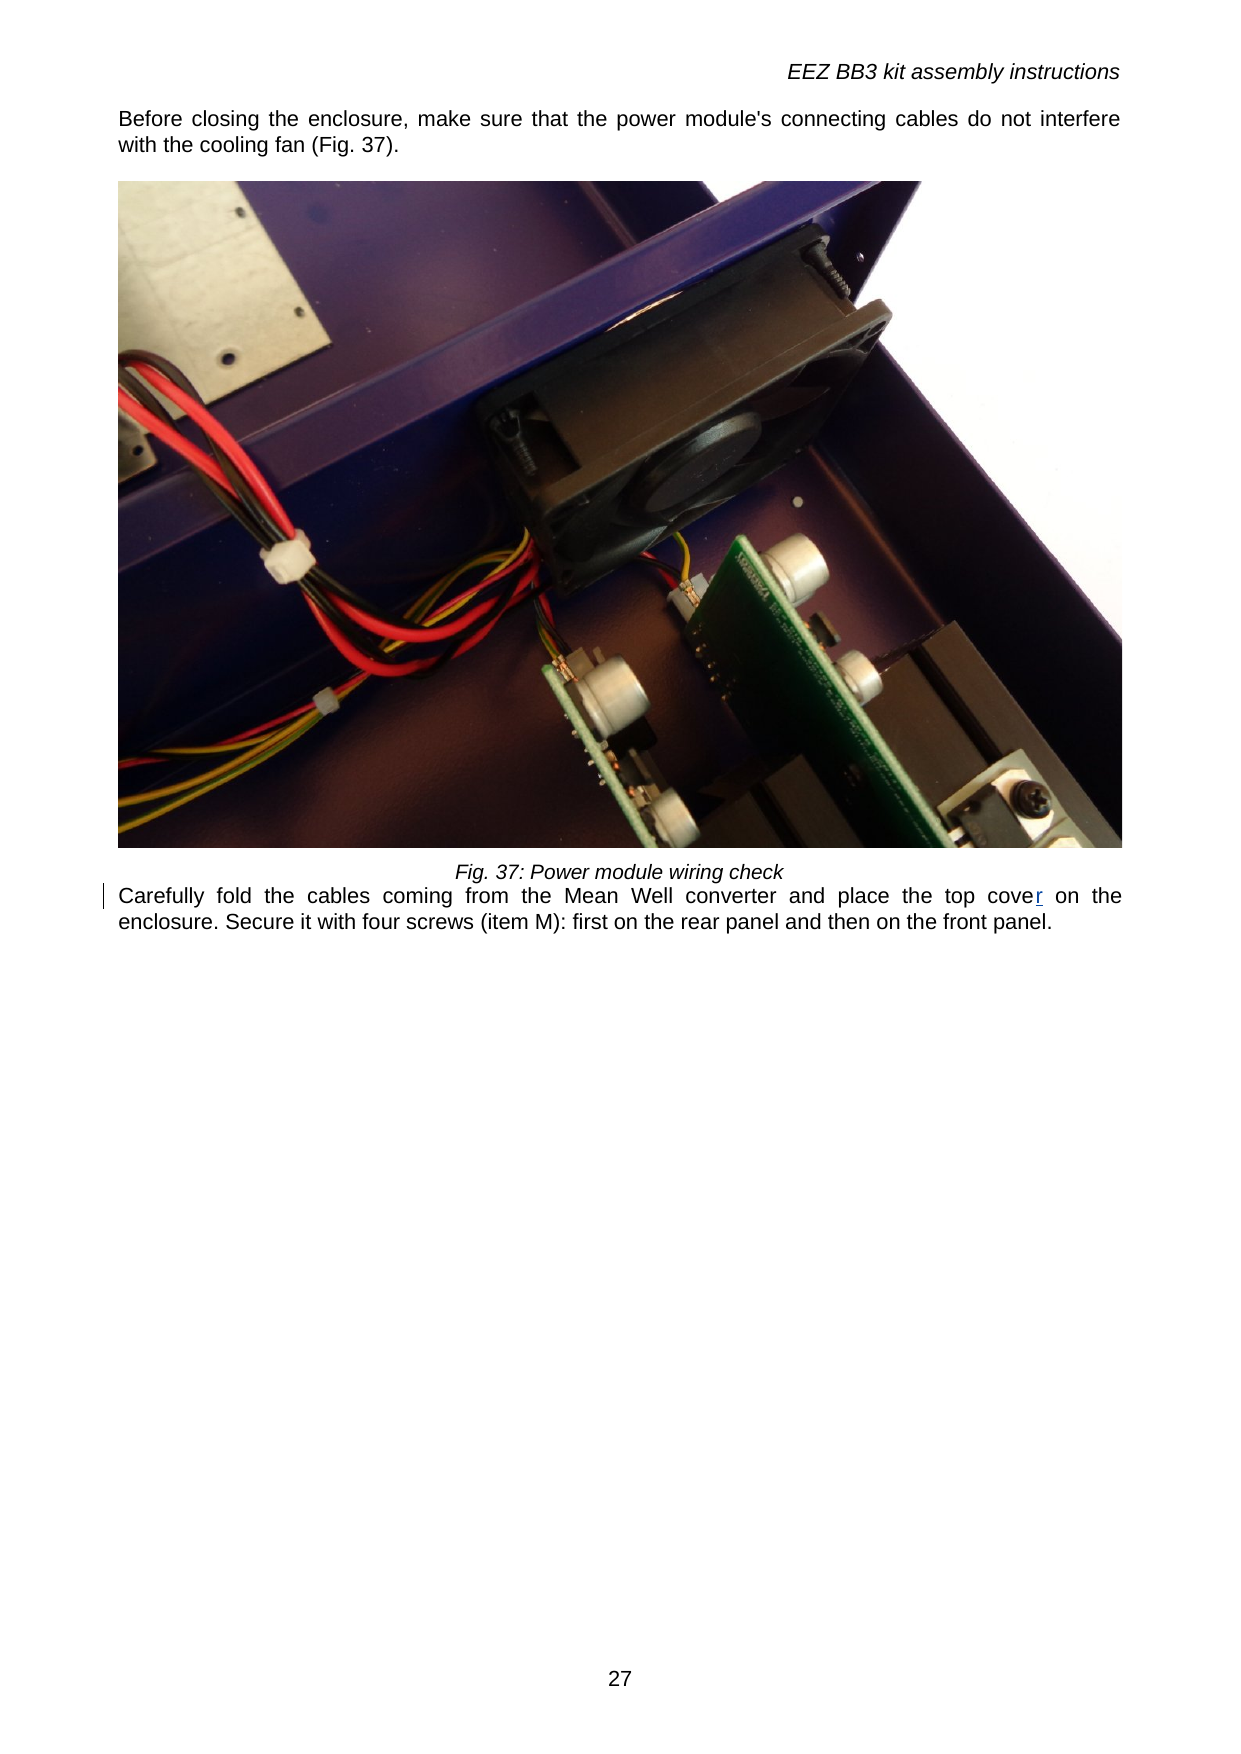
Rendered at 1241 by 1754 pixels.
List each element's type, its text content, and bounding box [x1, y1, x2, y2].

text Fig. 37: Power module wiring check [118, 848, 1122, 883]
picture [118, 181, 1123, 848]
text Before closing the enclosure, make sure that the power module's connecting cables do not interfere with the cooling fan (Fig. 37). [118, 106, 1122, 157]
text Carefully fold the cables coming from the Mean Well converter and place the top cover on the enclosure. Secure it with four screws (item M): first on the rear panel and then on the front panel. [118, 883, 1122, 934]
